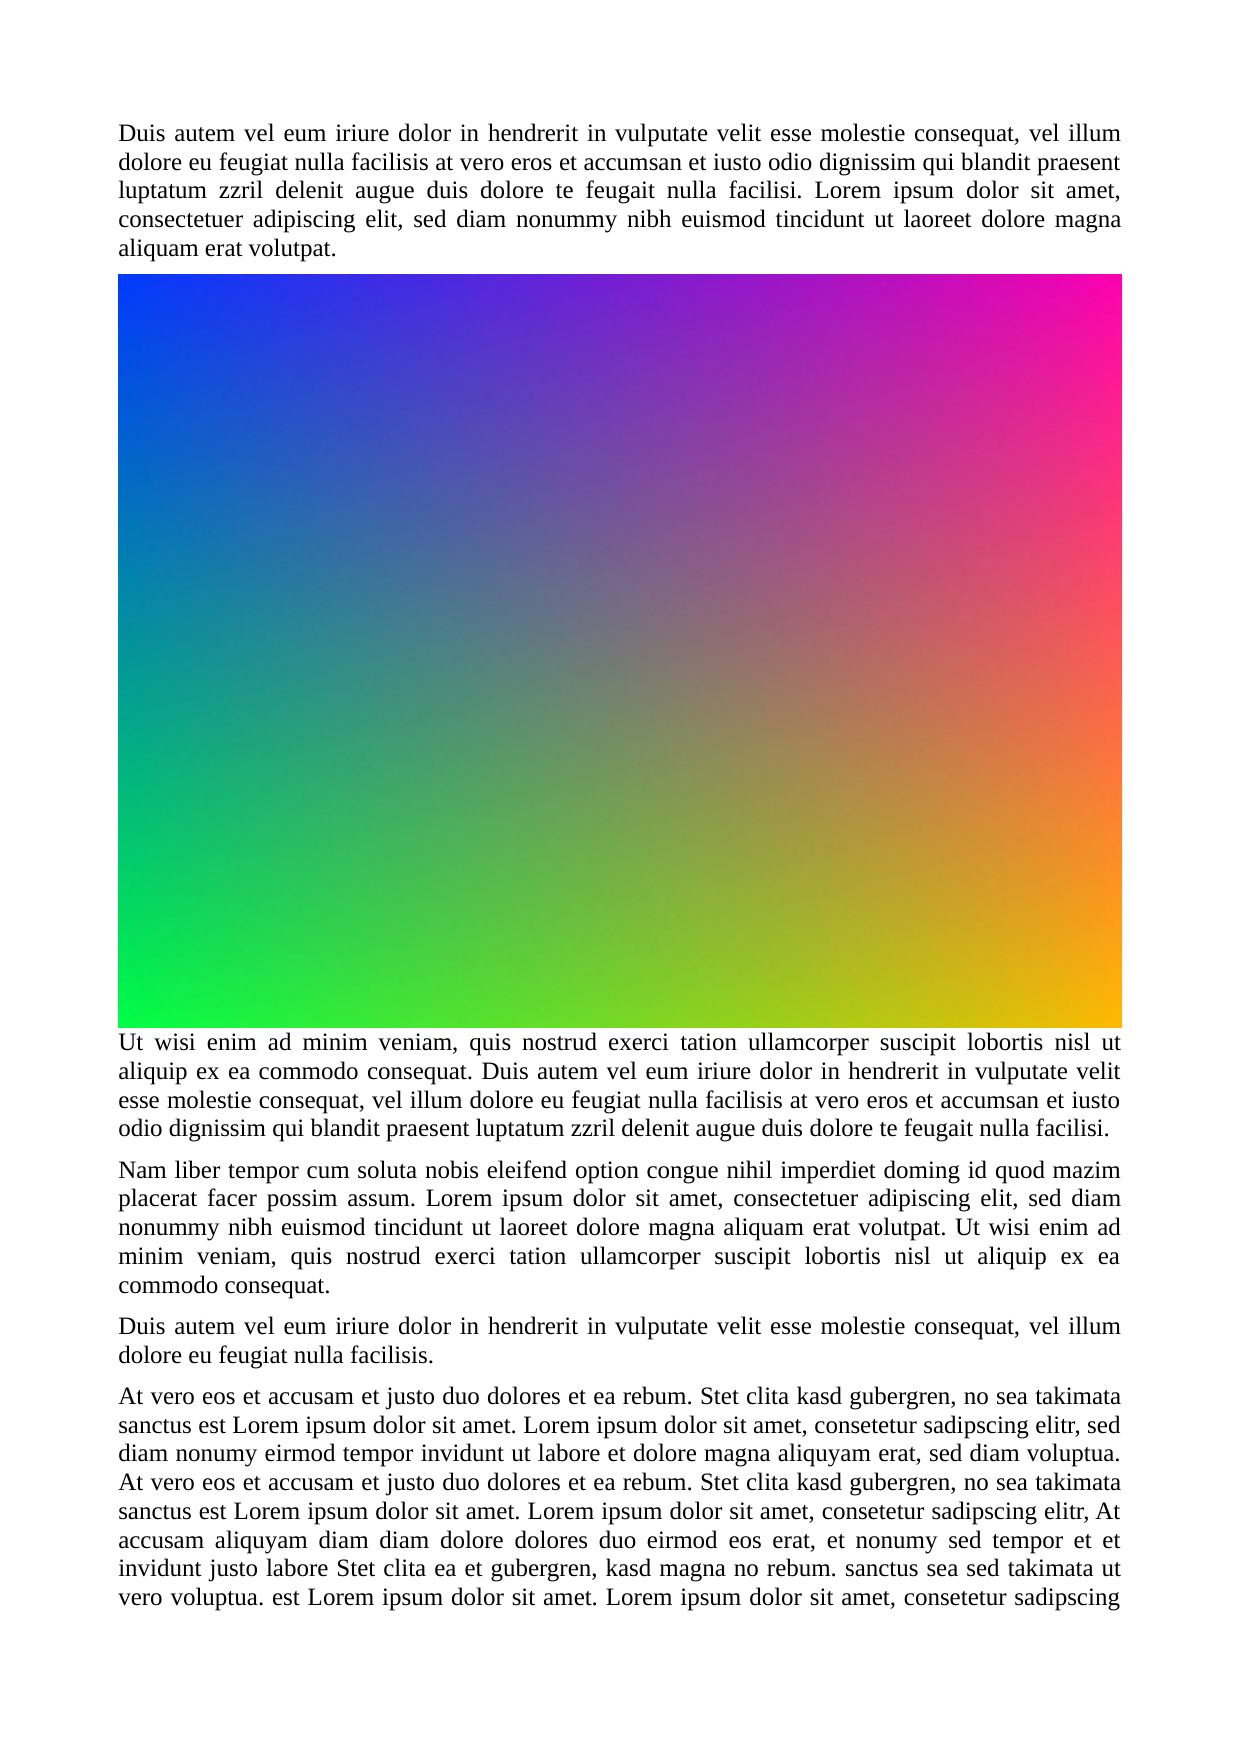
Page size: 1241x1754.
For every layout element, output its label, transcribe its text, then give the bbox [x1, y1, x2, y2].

text At vero eos et accusam et justo duo dolores et ea rebum. Stet clita kasd gubergren, no sea takimata sanctus est Lorem ipsum dolor sit amet. Lorem ipsum dolor sit amet, consetetur sadipscing elitr, sed diam nonumy eirmod tempor invidunt ut labore et dolore magna aliquyam erat, sed diam voluptua. At vero eos et accusam et justo duo dolores et ea rebum. Stet clita kasd gubergren, no sea takimata sanctus est Lorem ipsum dolor sit amet. Lorem ipsum dolor sit amet, consetetur sadipscing elitr, At accusam aliquyam diam diam dolore dolores duo eirmod eos erat, et nonumy sed tempor et et invidunt justo labore Stet clita ea et gubergren, kasd magna no rebum. sanctus sea sed takimata ut vero voluptua. est Lorem ipsum dolor sit amet. Lorem ipsum dolor sit amet, consetetur sadipscing [118, 1381, 1122, 1611]
text Nam liber tempor cum soluta nobis eleifend option congue nihil imperdiet doming id quod mazim placerat facer possim assum. Lorem ipsum dolor sit amet, consectetuer adipiscing elit, sed diam nonummy nibh euismod tincidunt ut laoreet dolore magna aliquam erat volutpat. Ut wisi enim ad minim veniam, quis nostrud exerci tation ullamcorper suscipit lobortis nisl ut aliquip ex ea commodo consequat. [118, 1155, 1122, 1298]
text Ut wisi enim ad minim veniam, quis nostrud exerci tation ullamcorper suscipit lobortis nisl ut aliquip ex ea commodo consequat. Duis autem vel eum iriure dolor in hendrerit in vulputate velit esse molestie consequat, vel illum dolore eu feugiat nulla facilisis at vero eros et accumsan et iusto odio dignissim qui blandit praesent luptatum zzril delenit augue duis dolore te feugait nulla facilisi. [118, 1028, 1122, 1142]
picture [118, 274, 1123, 1028]
text Duis autem vel eum iriure dolor in hendrerit in vulputate velit esse molestie consequat, vel illum dolore eu feugiat nulla facilisis at vero eros et accumsan et iusto odio dignissim qui blandit praesent luptatum zzril delenit augue duis dolore te feugait nulla facilisi. Lorem ipsum dolor sit amet, consectetuer adipiscing elit, sed diam nonummy nibh euismod tincidunt ut laoreet dolore magna aliquam erat volutpat. [118, 118, 1122, 262]
text Duis autem vel eum iriure dolor in hendrerit in vulputate velit esse molestie consequat, vel illum dolore eu feugiat nulla facilisis. [118, 1311, 1122, 1368]
